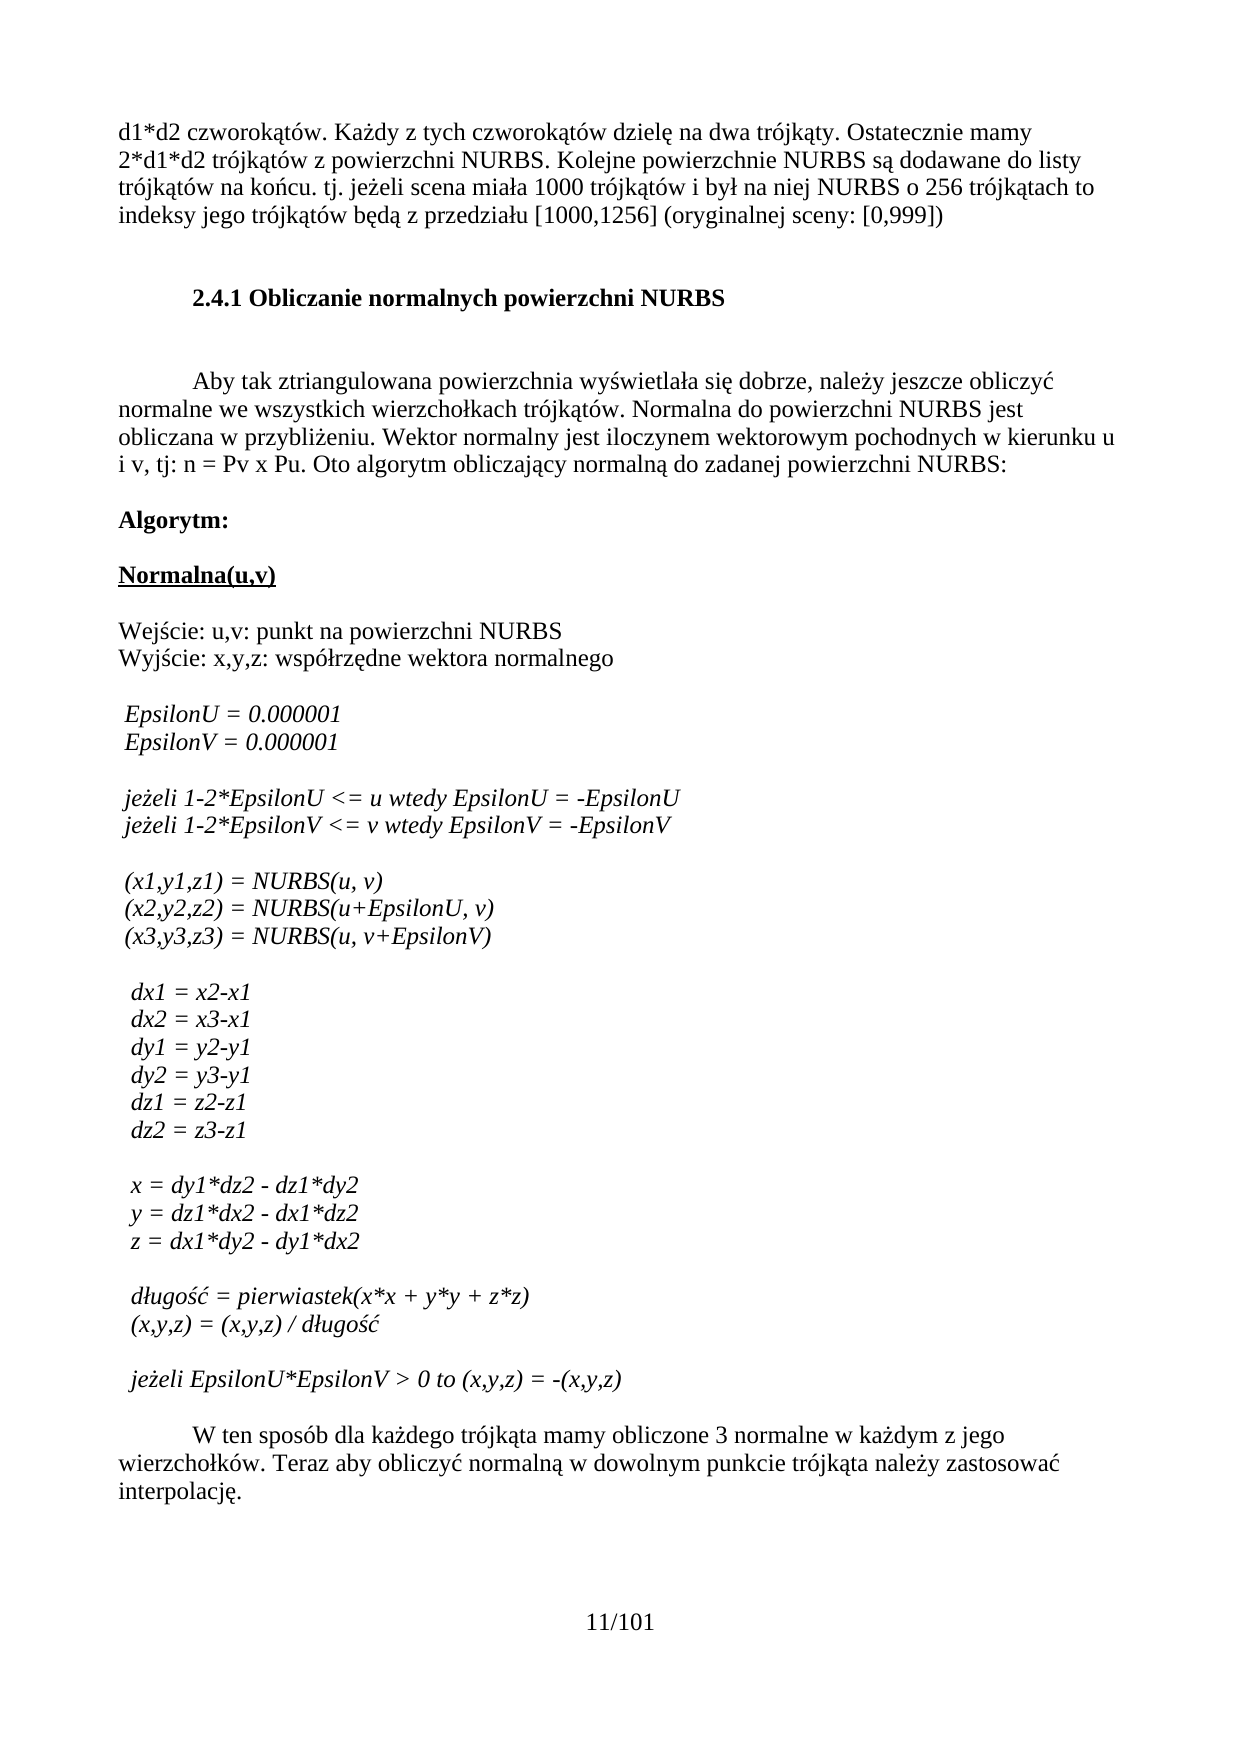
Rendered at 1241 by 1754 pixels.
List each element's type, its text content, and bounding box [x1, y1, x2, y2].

text d1*d2 czworokątów. Każdy z tych czworokątów dzielę na dwa trójkąty. Ostatecznie mamy 2*d1*d2 trójkątów z powierzchni NURBS. Kolejne powierzchnie NURBS są dodawane do listy trójkątów na końcu. tj. jeżeli scena miała 1000 trójkątów i był na niej NURBS o 256 trójkątach to indeksy jego trójkątów będą z przedziału [1000,1256] (oryginalnej sceny: [0,999]) [118, 118, 1122, 229]
text x = dy1*dz2 - dz1*dy2 [118, 1172, 1122, 1199]
text EpsilonU = 0.000001 [118, 701, 1122, 728]
text Normalna(u,v) [118, 561, 1122, 589]
text dz1 = z2-z1 [118, 1088, 1122, 1116]
text W ten sposób dla każdego trójkąta mamy obliczone 3 normalne w każdym z jego wierzchołków. Teraz aby obliczyć normalną w dowolnym punkcie trójkąta należy zastosować interpolację. [118, 1422, 1122, 1505]
text Algorytm: [118, 506, 1122, 534]
text jeżeli 1-2*EpsilonV <= v wtedy EpsilonV = -EpsilonV [118, 811, 1122, 839]
text jeżeli 1-2*EpsilonU <= u wtedy EpsilonU = -EpsilonU [118, 784, 1122, 811]
text Wejście: u,v: punkt na powierzchni NURBS [118, 617, 1122, 644]
text dy1 = y2-y1 [118, 1033, 1122, 1061]
text (x,y,z) = (x,y,z) / długość [118, 1310, 1122, 1338]
text EpsilonV = 0.000001 [118, 728, 1122, 756]
text długość = pierwiastek(x*x + y*y + z*z) [118, 1282, 1122, 1310]
text y = dz1*dx2 - dx1*dz2 [118, 1199, 1122, 1227]
text dz2 = z3-z1 [118, 1116, 1122, 1144]
text (x3,y3,z3) = NURBS(u, v+EpsilonV) [118, 922, 1122, 950]
text (x1,y1,z1) = NURBS(u, v) [118, 867, 1122, 894]
text z = dx1*dy2 - dy1*dx2 [118, 1227, 1122, 1255]
text Wyjście: x,y,z: współrzędne wektora normalnego [118, 644, 1122, 672]
text dx1 = x2-x1 [118, 978, 1122, 1005]
text jeżeli EpsilonU*EpsilonV > 0 to (x,y,z) = -(x,y,z) [118, 1366, 1122, 1393]
text (x2,y2,z2) = NURBS(u+EpsilonU, v) [118, 894, 1122, 922]
text Aby tak ztriangulowana powierzchnia wyświetlała się dobrze, należy jeszcze obliczyć normalne we wszystkich wierzchołkach trójkątów. Normalna do powierzchni NURBS jest obliczana w przybliżeniu. Wektor normalny jest iloczynem wektorowym pochodnych w kierunku u i v, tj: n = Pv x Pu. Oto algorytm obliczający normalną do zadanej powierzchni NURBS: [118, 367, 1122, 478]
text 2.4.1 Obliczanie normalnych powierzchni NURBS [118, 284, 1122, 312]
text dy2 = y3-y1 [118, 1061, 1122, 1088]
text dx2 = x3-x1 [118, 1005, 1122, 1033]
